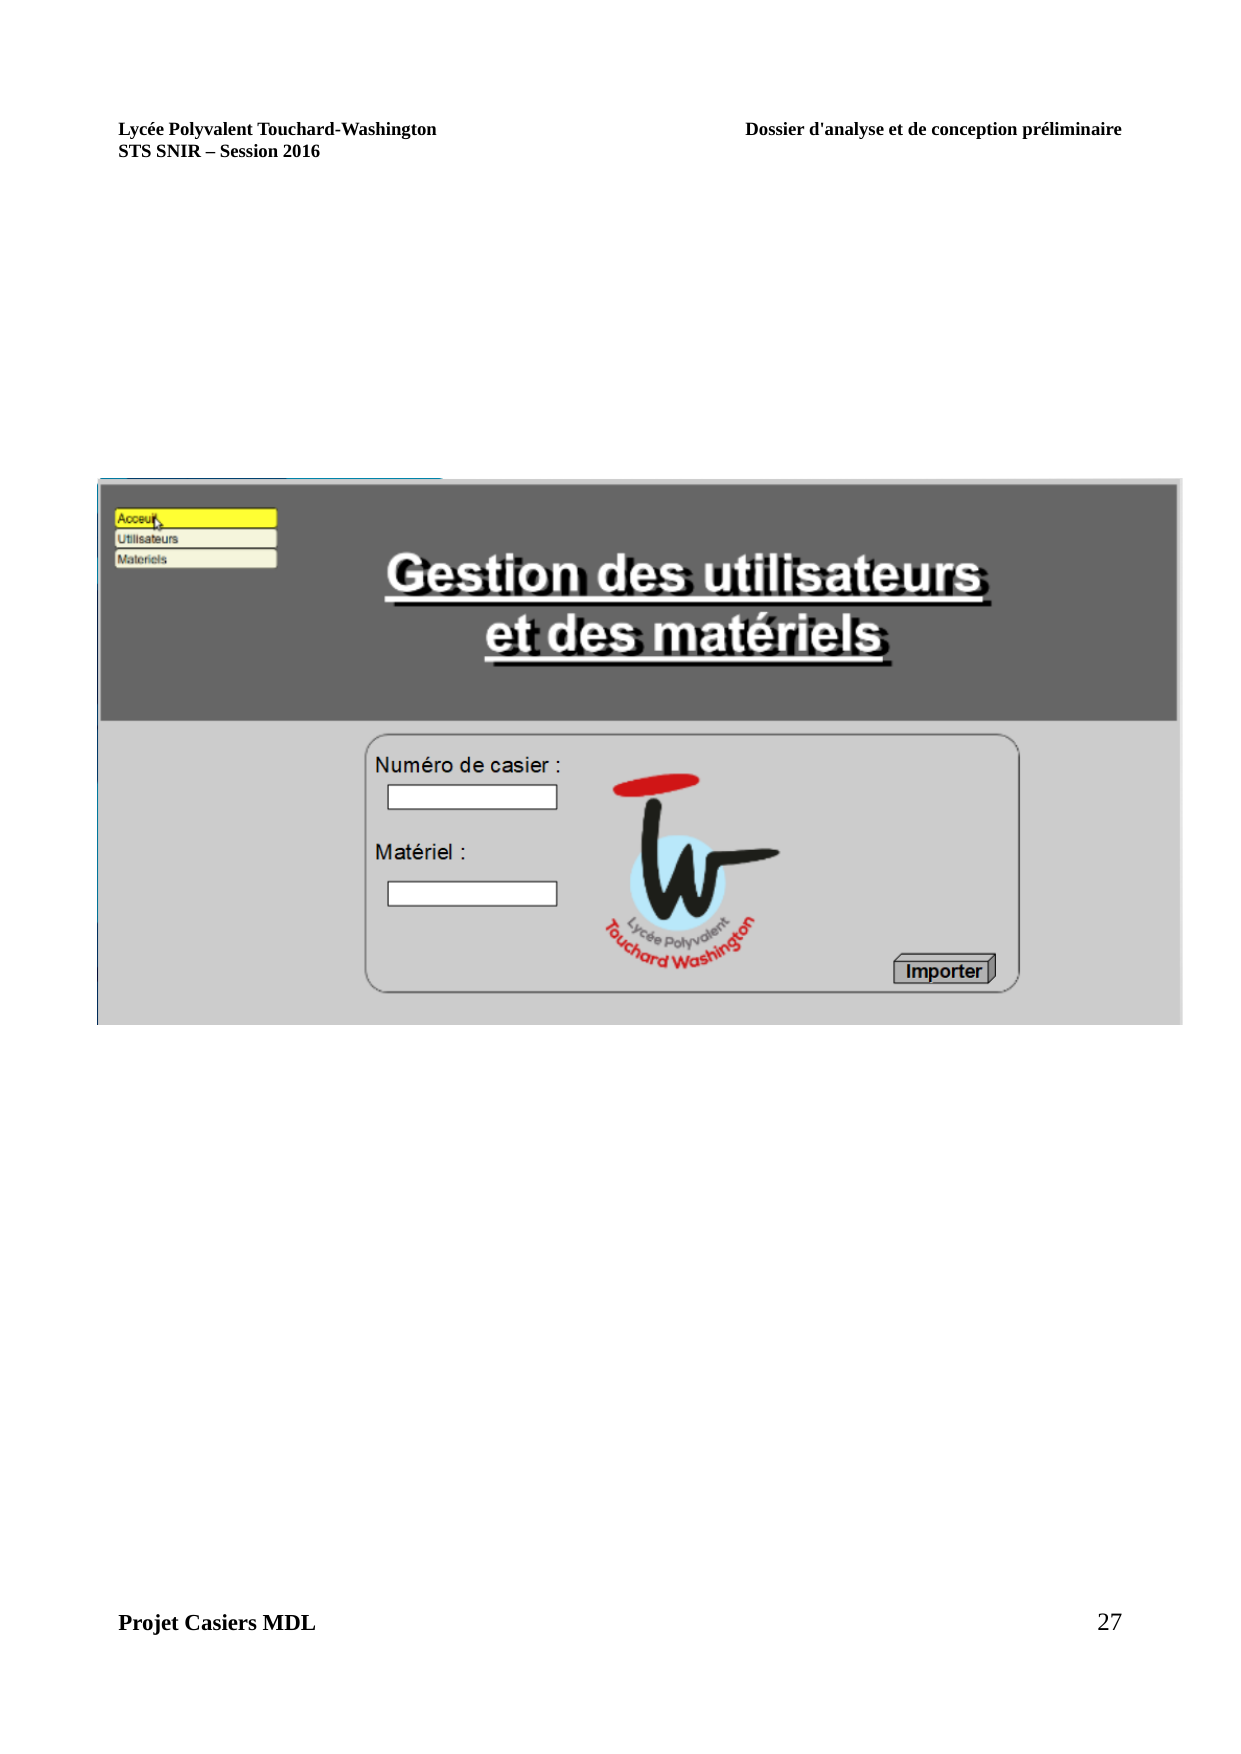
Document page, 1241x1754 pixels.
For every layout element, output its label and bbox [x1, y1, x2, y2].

picture [97, 478, 1183, 1025]
